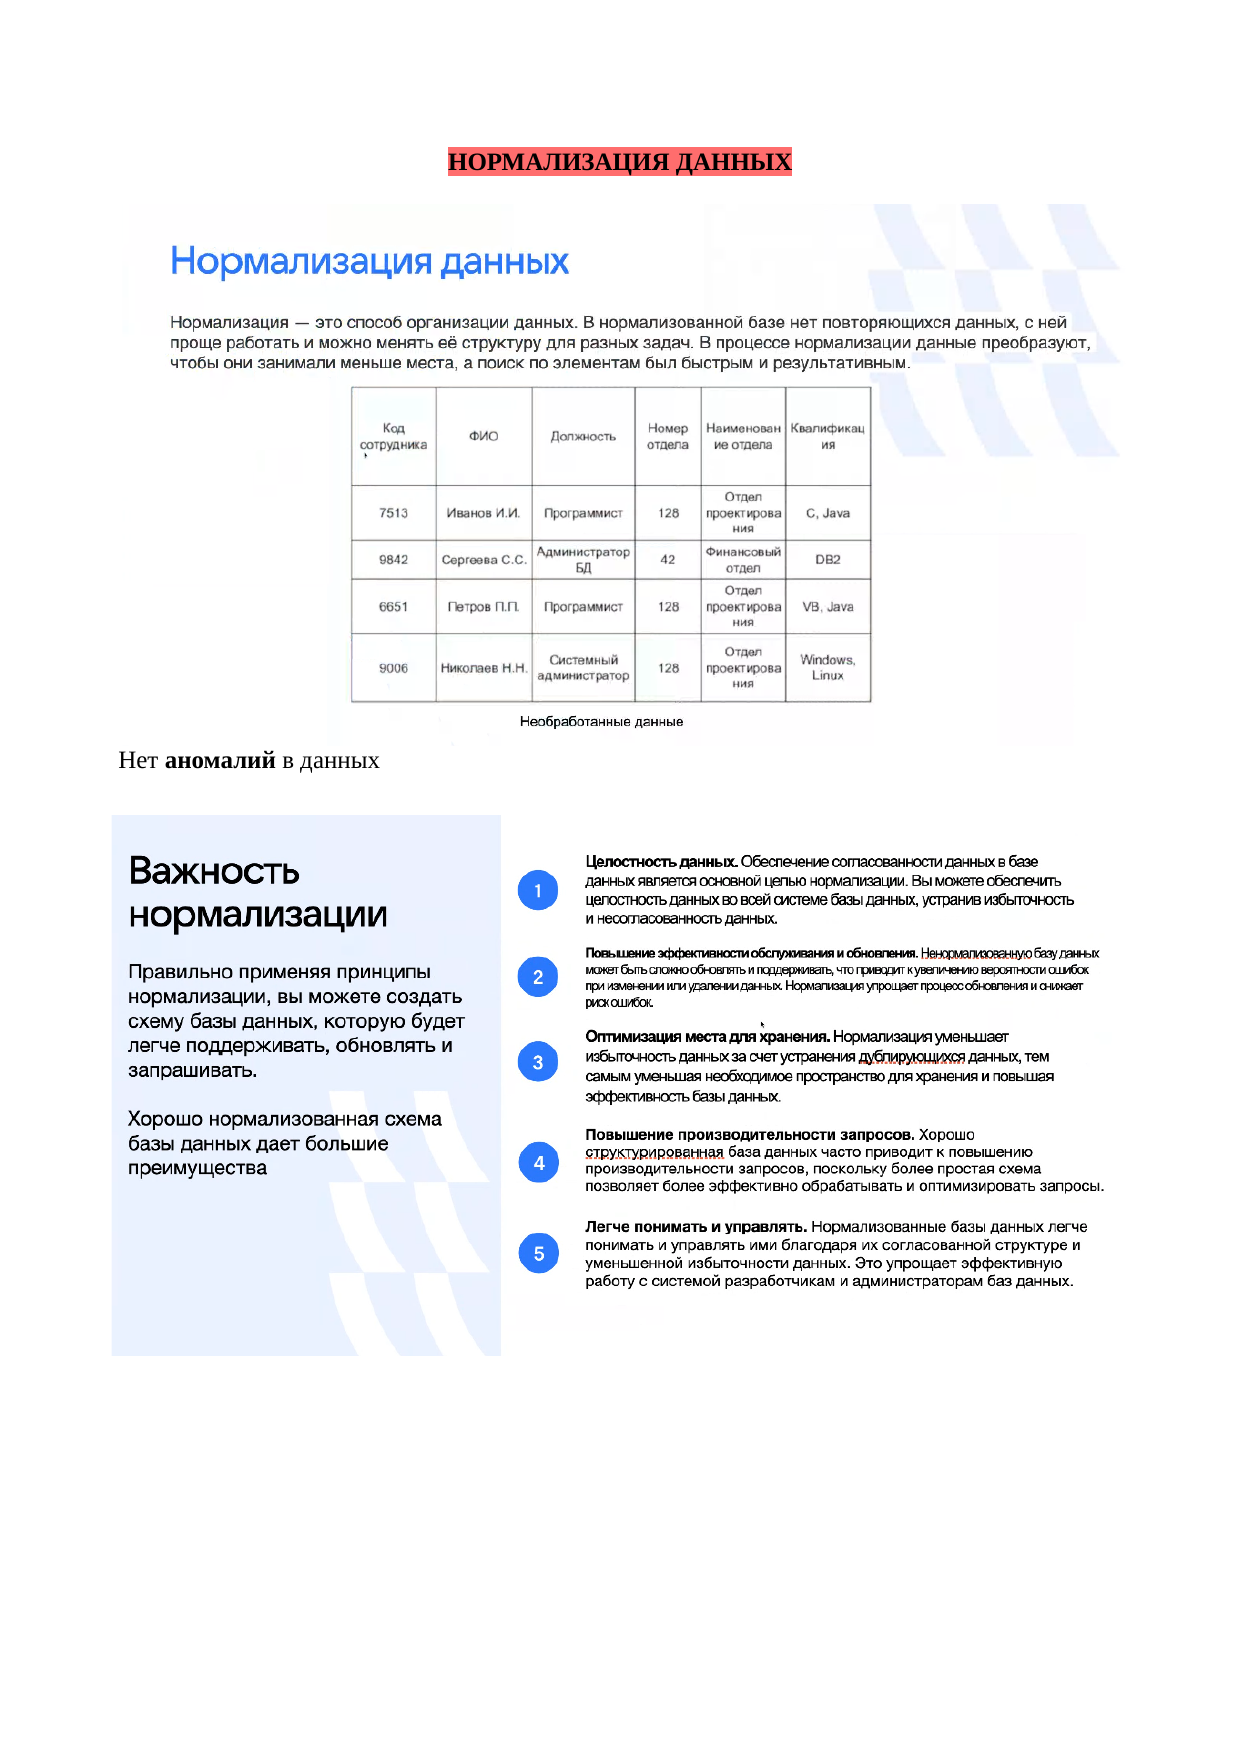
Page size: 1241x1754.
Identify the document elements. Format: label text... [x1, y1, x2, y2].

picture [111, 815, 1116, 1356]
text НОРМАЛИЗАЦИЯ ДАННЫХ [118, 147, 1122, 176]
picture [122, 204, 1127, 746]
text Нет аномалий в данных [118, 204, 1122, 774]
